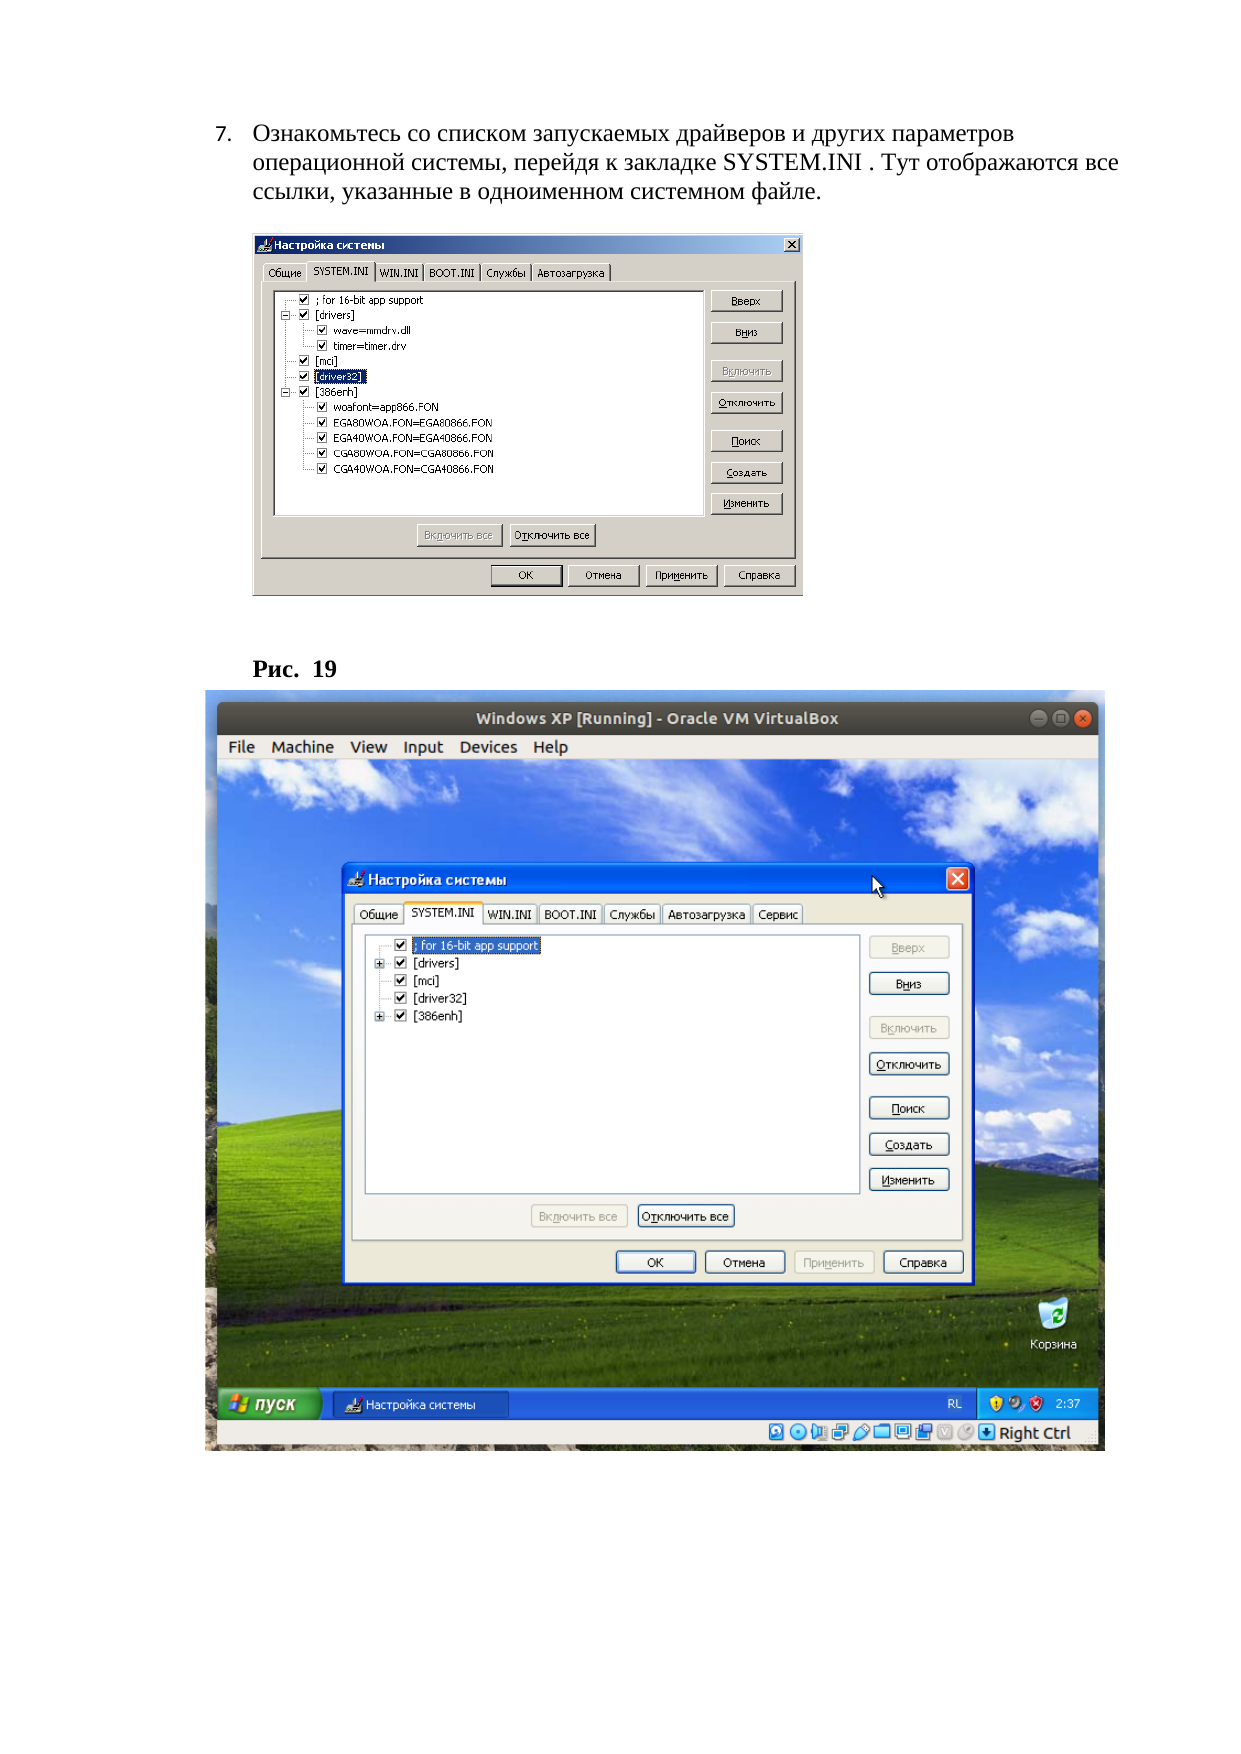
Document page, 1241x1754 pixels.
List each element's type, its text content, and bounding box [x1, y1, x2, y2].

text Рис. 19 [252, 626, 1152, 683]
picture [252, 233, 803, 596]
picture [205, 690, 1105, 1451]
list Ознакомьтесь со списком запускаемых драйверов и других параметров операционной системы, перейдя к закладке SYSTEM.INI . Тут отображаются все ссылки, указанные в одноименном системном файле. [215, 118, 1152, 205]
